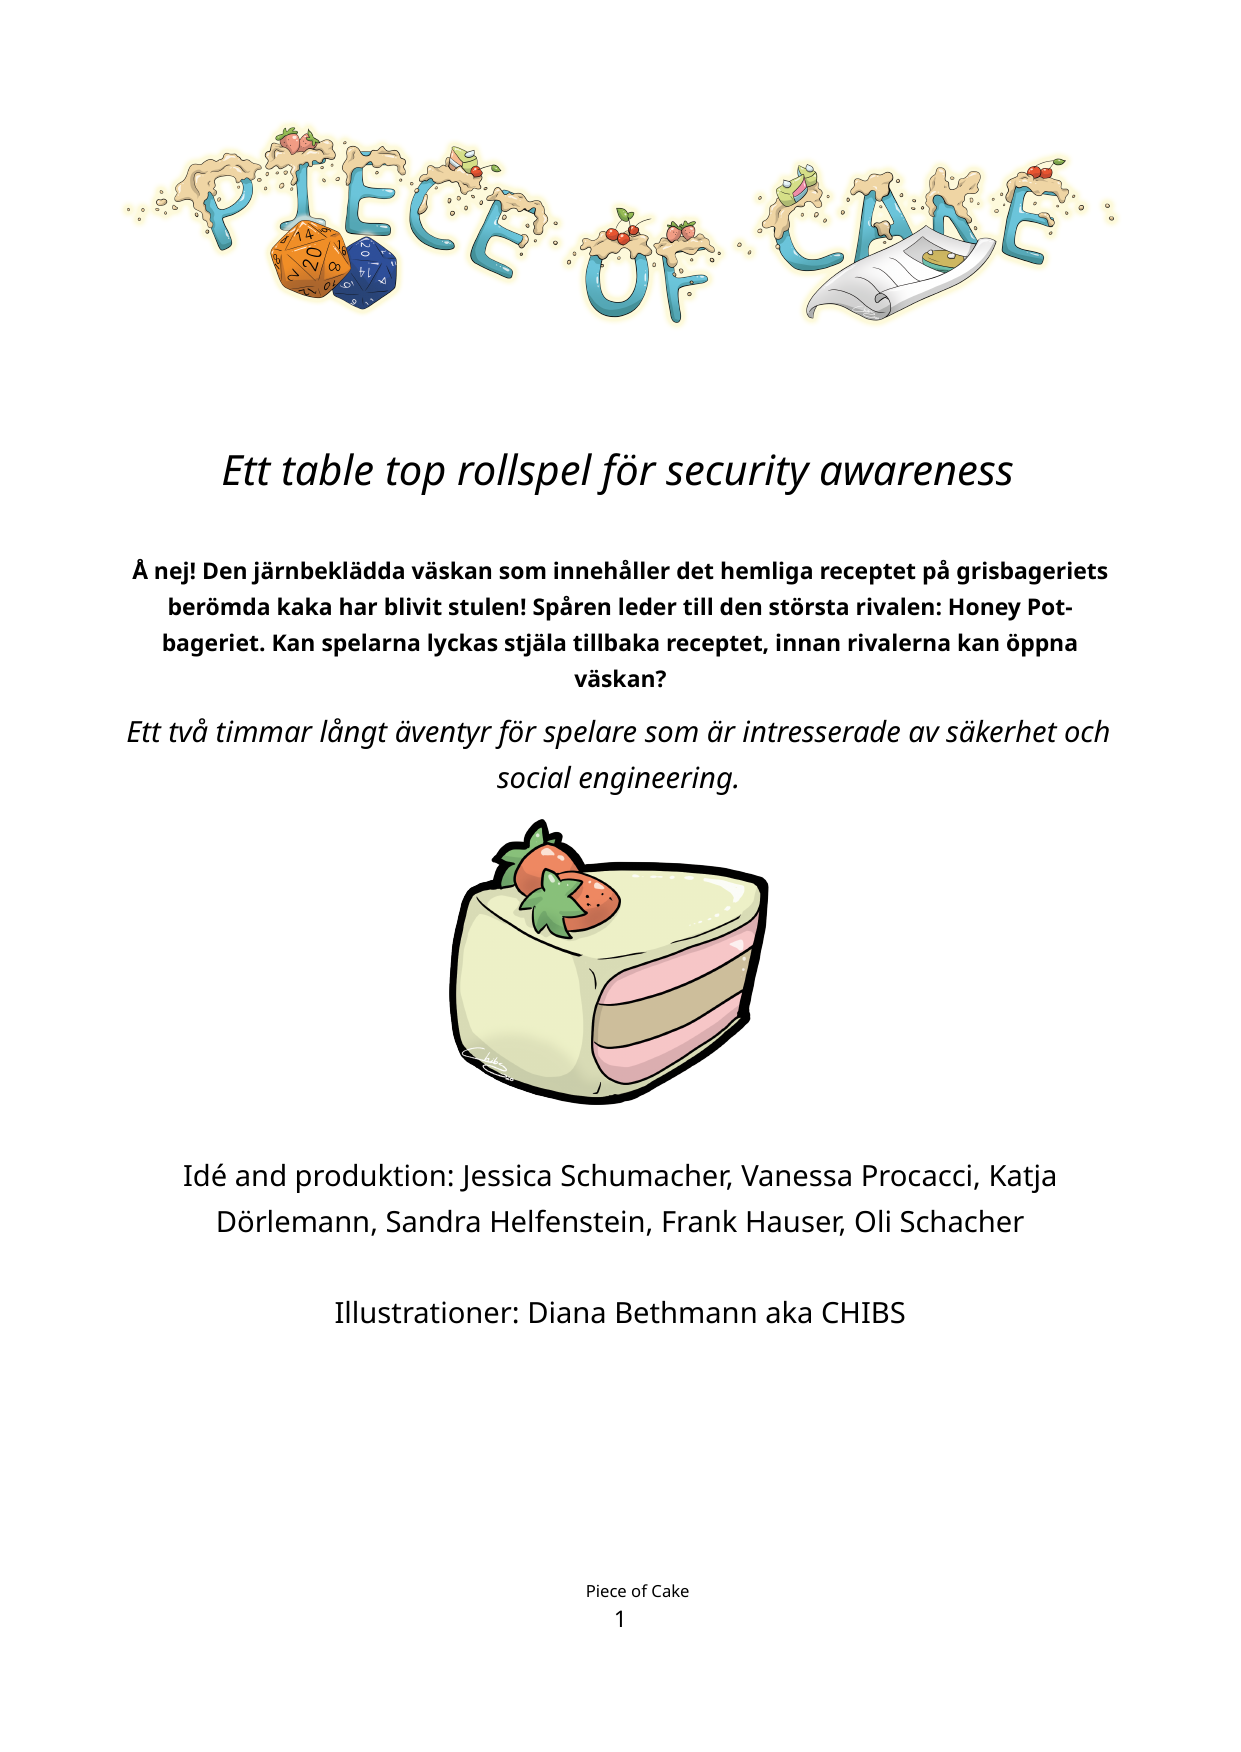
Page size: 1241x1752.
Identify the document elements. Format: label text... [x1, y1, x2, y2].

text Idé and produktion: Jessica Schumacher, Vanessa Procacci, Katja Dörlemann, Sandra Helfenstein, Frank Hauser, Oli Schacher Illustrationer: Diana Bethmann aka CHIBS [118, 1155, 1122, 1332]
text Ett två timmar långt äventyr för spelare som är intresserade av säkerhet och social engineering. [118, 712, 1122, 797]
text Å nej! Den järnbeklädda väskan som innehåller det hemliga receptet på grisbageriets berömda kaka har blivit stulen! Spåren leder till den största rivalen: Honey Pot-bageriet. Kan spelarna lyckas stjäla tillbaka receptet, innan rivalerna kan öppna väskan? [118, 555, 1122, 694]
picture [449, 819, 769, 1105]
subtitle Ett table top rollspel för security awareness [118, 441, 1122, 497]
picture [118, 118, 1123, 332]
